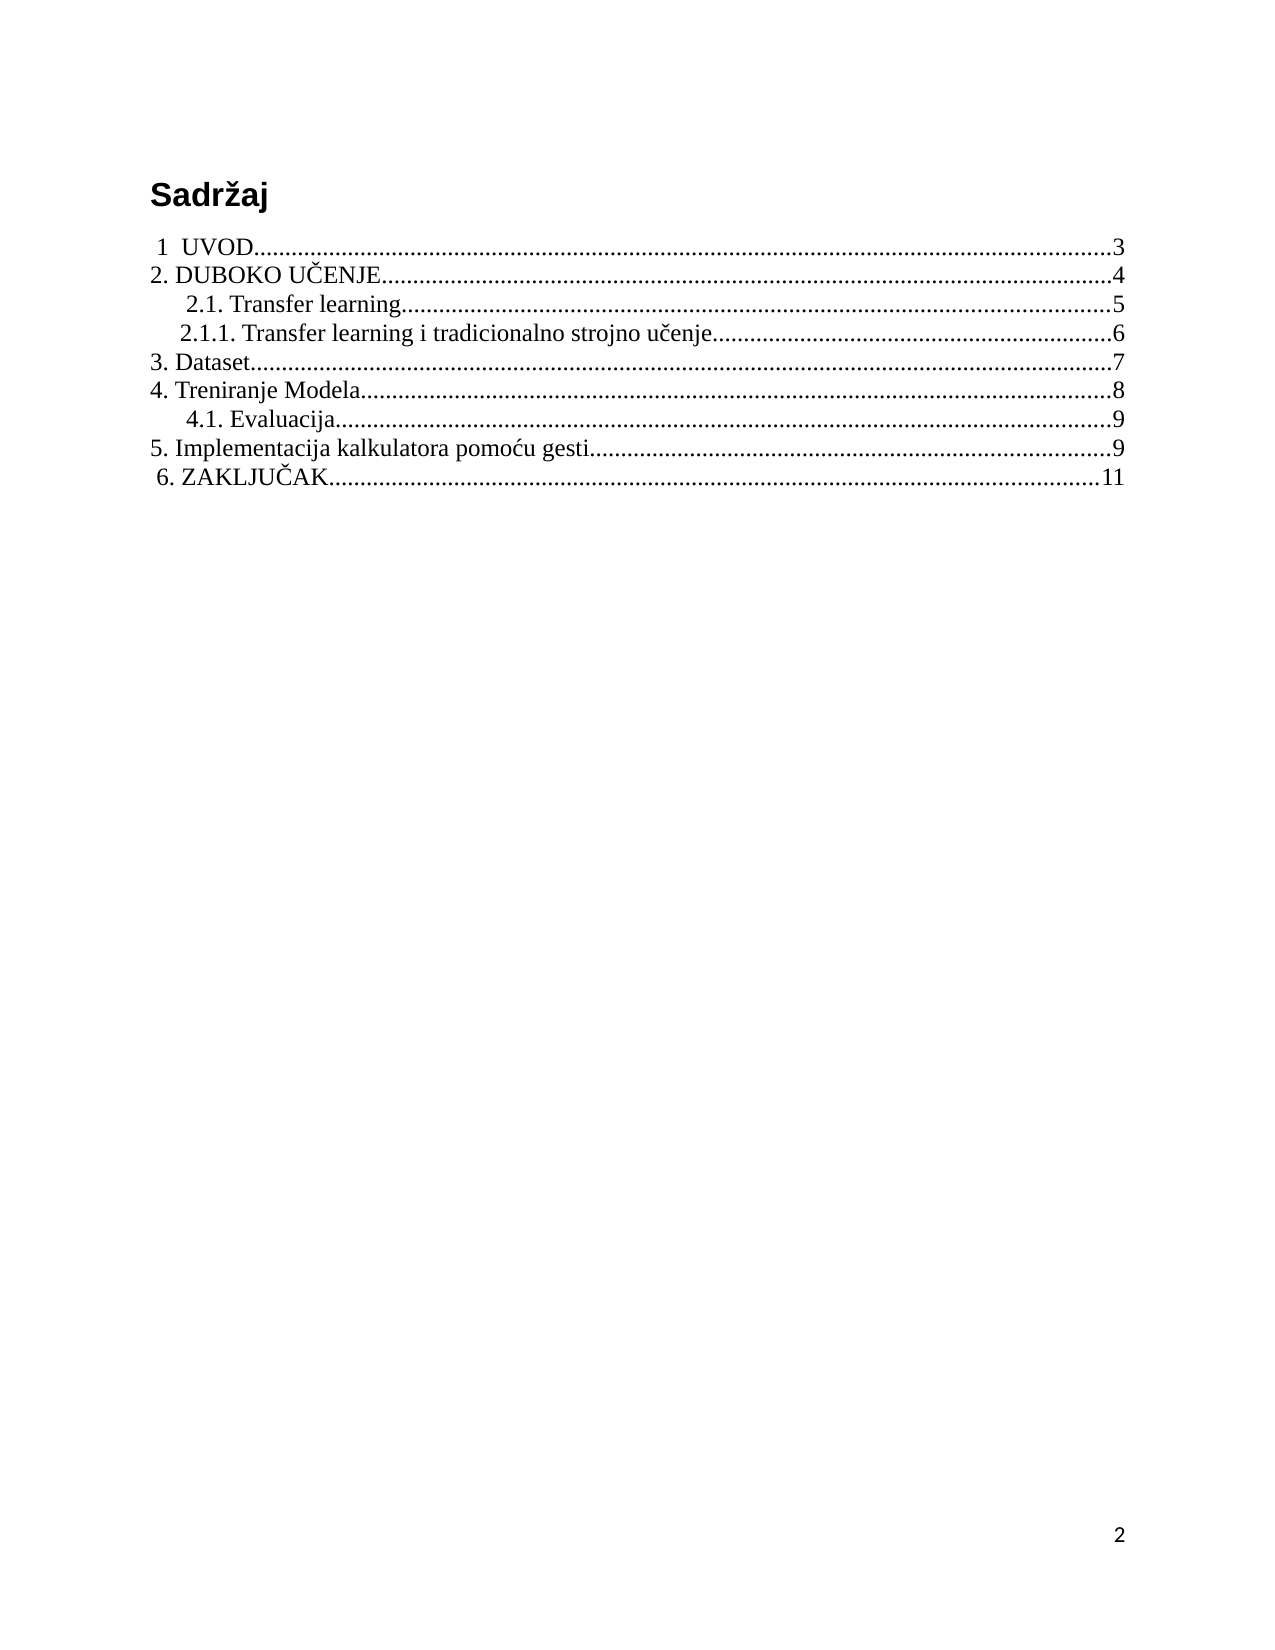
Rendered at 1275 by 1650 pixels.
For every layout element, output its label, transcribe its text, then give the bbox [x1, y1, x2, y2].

text 2. DUBOKO UČENJE 4 [150, 260, 1125, 289]
text 4.1. Evaluacija 9 [179, 404, 1125, 433]
subtitle Sadržaj [150, 175, 1125, 213]
text 2.1.1. Transfer learning i tradicionalno strojno učenje 6 [179, 318, 1125, 347]
text 6. ZAKLJUČAK 11 [150, 462, 1125, 490]
text 4. Treniranje Modela 8 [150, 375, 1125, 404]
text 2.1. Transfer learning 5 [179, 289, 1125, 318]
text 3. Dataset 7 [150, 347, 1125, 375]
text 5. Implementacija kalkulatora pomoću gesti 9 [150, 433, 1125, 462]
text 1 UVOD 3 [150, 232, 1125, 260]
